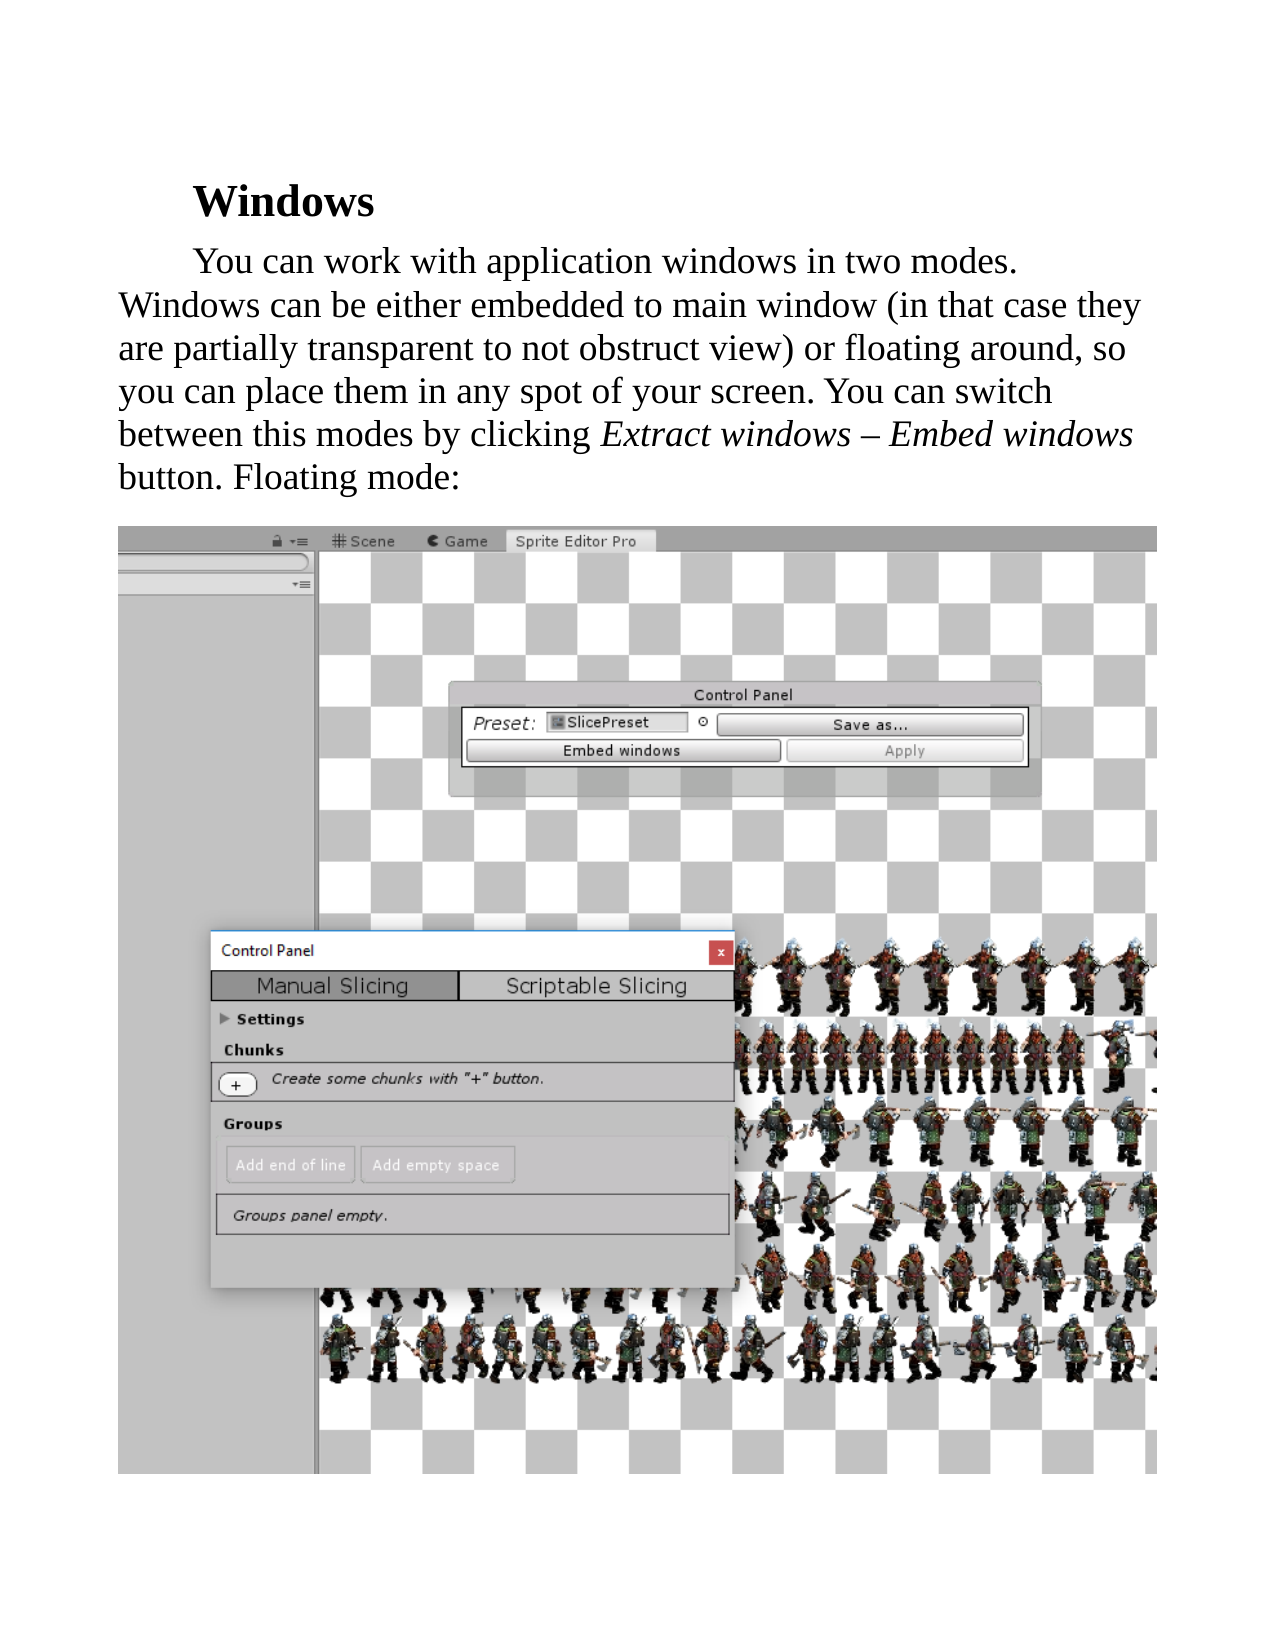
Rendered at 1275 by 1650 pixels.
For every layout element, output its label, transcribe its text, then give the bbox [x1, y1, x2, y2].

text You can work with application windows in two modes. Windows can be either embedded to main window (in that case they are partially transparent to not obstruct view) or floating around, so you can place them in any spot of your screen. You can switch between this modes by clicking Extract windows – Embed windows button. Floating mode: [118, 239, 1157, 498]
picture [118, 526, 1157, 1474]
text Windows [118, 174, 1157, 226]
